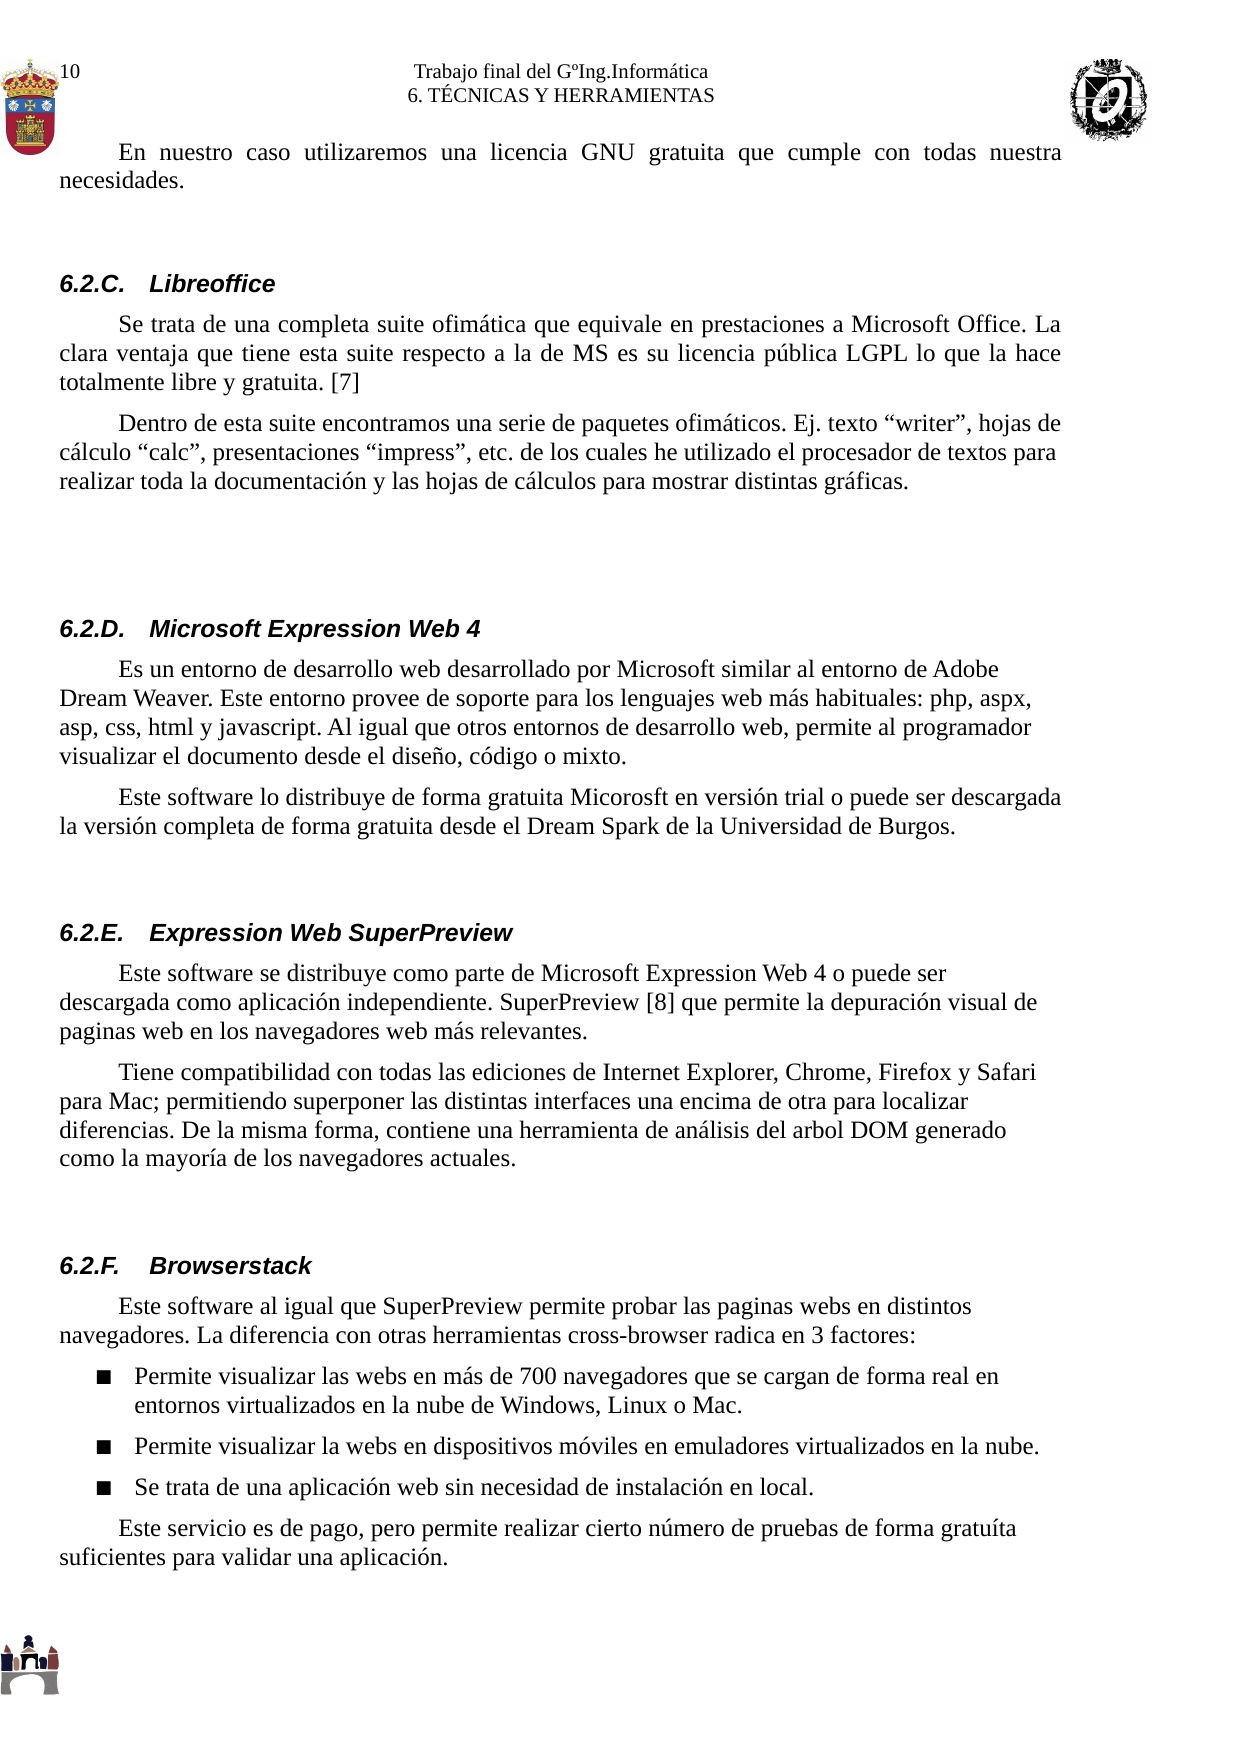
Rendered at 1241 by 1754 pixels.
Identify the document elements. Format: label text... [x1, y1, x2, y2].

list Se trata de una aplicación web sin necesidad de instalación en local. [97, 1472, 1063, 1501]
text Este software lo distribuye de forma gratuita Micorosft en versión trial o puede ser descargada la versión completa de forma gratuita desde el Dream Spark de la Universidad de Burgos. [59, 782, 1063, 839]
picture [0, 59, 59, 155]
subtitle Expression Web SuperPreview [59, 918, 1063, 947]
text Este servicio es de pago, pero permite realizar cierto número de pruebas de forma gratuíta suficientes para validar una aplicación. [59, 1513, 1063, 1571]
text Tiene compatibilidad con todas las ediciones de Internet Explorer, Chrome, Firefox y Safari para Mac; permitiendo superponer las distintas interfaces una encima de otra para localizar diferencias. De la misma forma, contiene una herramienta de análisis del arbol DOM generado como la mayoría de los navegadores actuales. [59, 1057, 1063, 1172]
list Permite visualizar la webs en dispositivos móviles en emuladores virtualizados en la nube. [97, 1431, 1063, 1460]
text Este software se distribuye como parte de Microsoft Expression Web 4 o puede ser descargada como aplicación independiente. SuperPreview [8] que permite la depuración visual de paginas web en los navegadores web más relevantes. [59, 958, 1063, 1045]
subtitle Browserstack [59, 1251, 1063, 1279]
text Se trata de una completa suite ofimática que equivale en prestaciones a Microsoft Office. La clara ventaja que tiene esta suite respecto a la de MS es su licencia pública LGPL lo que la hace totalmente libre y gratuita. [7] [59, 309, 1063, 396]
subtitle Libreoffice [59, 269, 1063, 298]
list Permite visualizar las webs en más de 700 navegadores que se cargan de forma real en entornos virtualizados en la nube de Windows, Linux o Mac. [97, 1361, 1063, 1418]
text Es un entorno de desarrollo web desarrollado por Microsoft similar al entorno de Adobe Dream Weaver. Este entorno provee de soporte para los lenguajes web más habituales: php, aspx, asp, css, html y javascript. Al igual que otros entornos de desarrollo web, permite al programador visualizar el documento desde el diseño, código o mixto. [59, 654, 1063, 769]
picture [1063, 59, 1152, 144]
picture [0, 1634, 59, 1695]
text En nuestro caso utilizaremos una licencia GNU gratuita que cumple con todas nuestra necesidades. [59, 137, 1063, 194]
subtitle Microsoft Expression Web 4 [59, 614, 1063, 643]
text Dentro de esta suite encontramos una serie de paquetes ofimáticos. Ej. texto “writer”, hojas de cálculo “calc”, presentaciones “impress”, etc. de los cuales he utilizado el procesador de textos para realizar toda la documentación y las hojas de cálculos para mostrar distintas gráficas. [59, 408, 1063, 494]
text Este software al igual que SuperPreview permite probar las paginas webs en distintos navegadores. La diferencia con otras herramientas cross-browser radica en 3 factores: [59, 1291, 1063, 1348]
